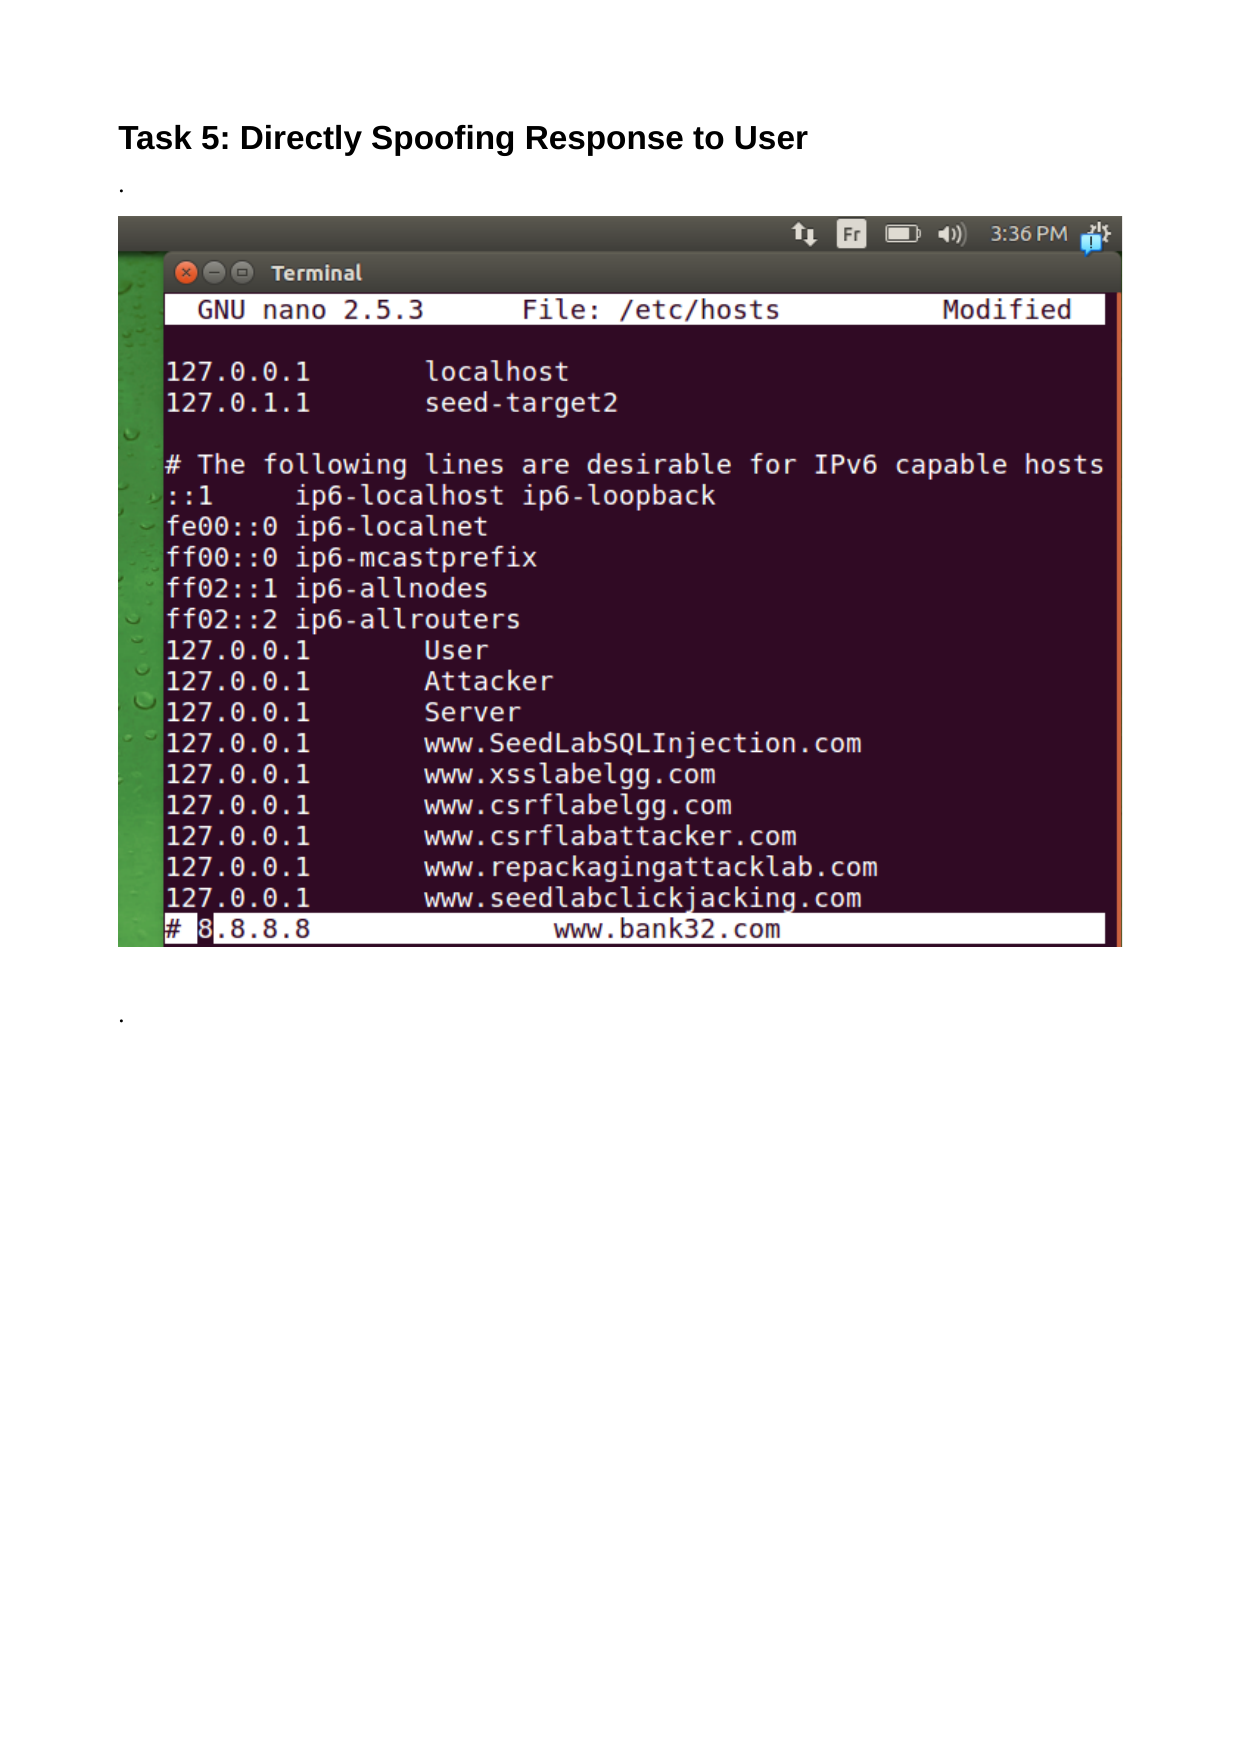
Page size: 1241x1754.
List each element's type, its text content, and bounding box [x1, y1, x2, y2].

picture [118, 216, 1123, 947]
text . [118, 169, 1122, 198]
text . [118, 999, 1122, 1027]
subtitle Task 5: Directly Spoofing Response to User [118, 118, 1122, 157]
